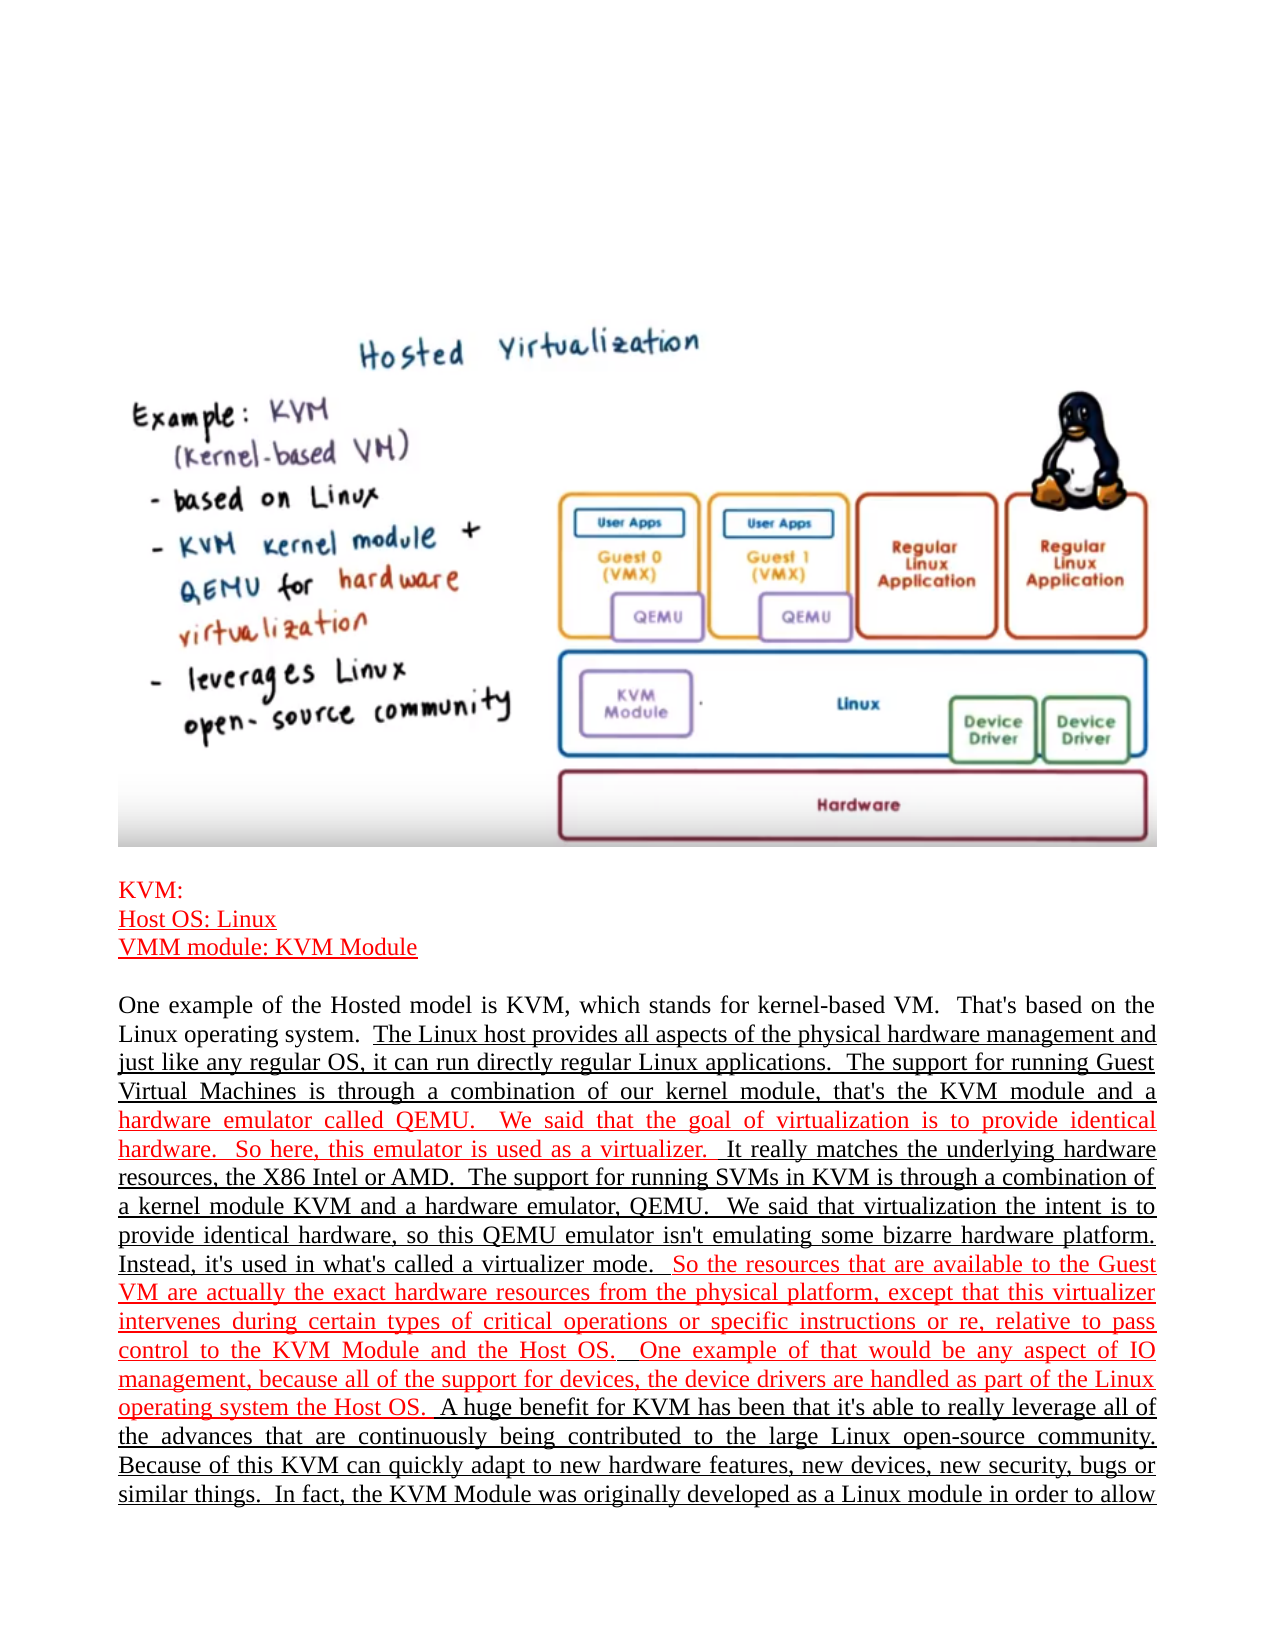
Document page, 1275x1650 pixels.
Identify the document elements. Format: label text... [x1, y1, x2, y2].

text the advances that are continuously being contributed to the large Linux open-source community. [118, 1419, 1157, 1446]
text Host OS: Linux [118, 904, 1157, 932]
picture [118, 319, 1157, 847]
text KVM: [118, 875, 1157, 904]
text One example of the Hosted model is KVM, which stands for kernel-based VM. That's based on the Linux operating system. The Linux host provides all aspects of the physical hardware management and just like any regular OS, it can run directly regular Linux applications. The support for running Guest Virtual Machines is through a combination of our kernel module, that's the KVM module and a [118, 990, 1157, 1101]
text hardware emulator called QEMU. We said that the goal of virtualization is to provide identical [118, 1103, 1157, 1130]
text Because of this KVM can quickly adapt to new hardware features, new devices, new security, bugs or similar things. In fact, the KVM Module was originally developed as a Linux module in order to allow [118, 1448, 1157, 1504]
text resources, the X86 Intel or AMD. The support for running SVMs in KVM is through a combination of a kernel module KVM and a hardware emulator, QEMU. We said that virtualization the intent is to [118, 1160, 1157, 1216]
text VMM module: KVM Module [118, 932, 1157, 961]
text provide identical hardware, so this QEMU emulator isn't emulating some bizarre hardware platform. Instead, it's used in what's called a virtualizer mode. So the resources that are available to the Guest VM are actually the exact hardware resources from the physical platform, except that this virtualizer intervenes during certain types of critical operations or specific instructions or re, relative to pass [118, 1218, 1157, 1331]
text control to the KVM Module and the Host OS. One example of that would be any aspect of IO management, because all of the support for devices, the device drivers are handled as part of the Linux operating system the Host OS. A huge benefit for KVM has been that it's able to really leverage all of [118, 1333, 1157, 1417]
text hardware. So here, this emulator is used as a virtualizer. It really matches the underlying hardware [118, 1131, 1157, 1159]
